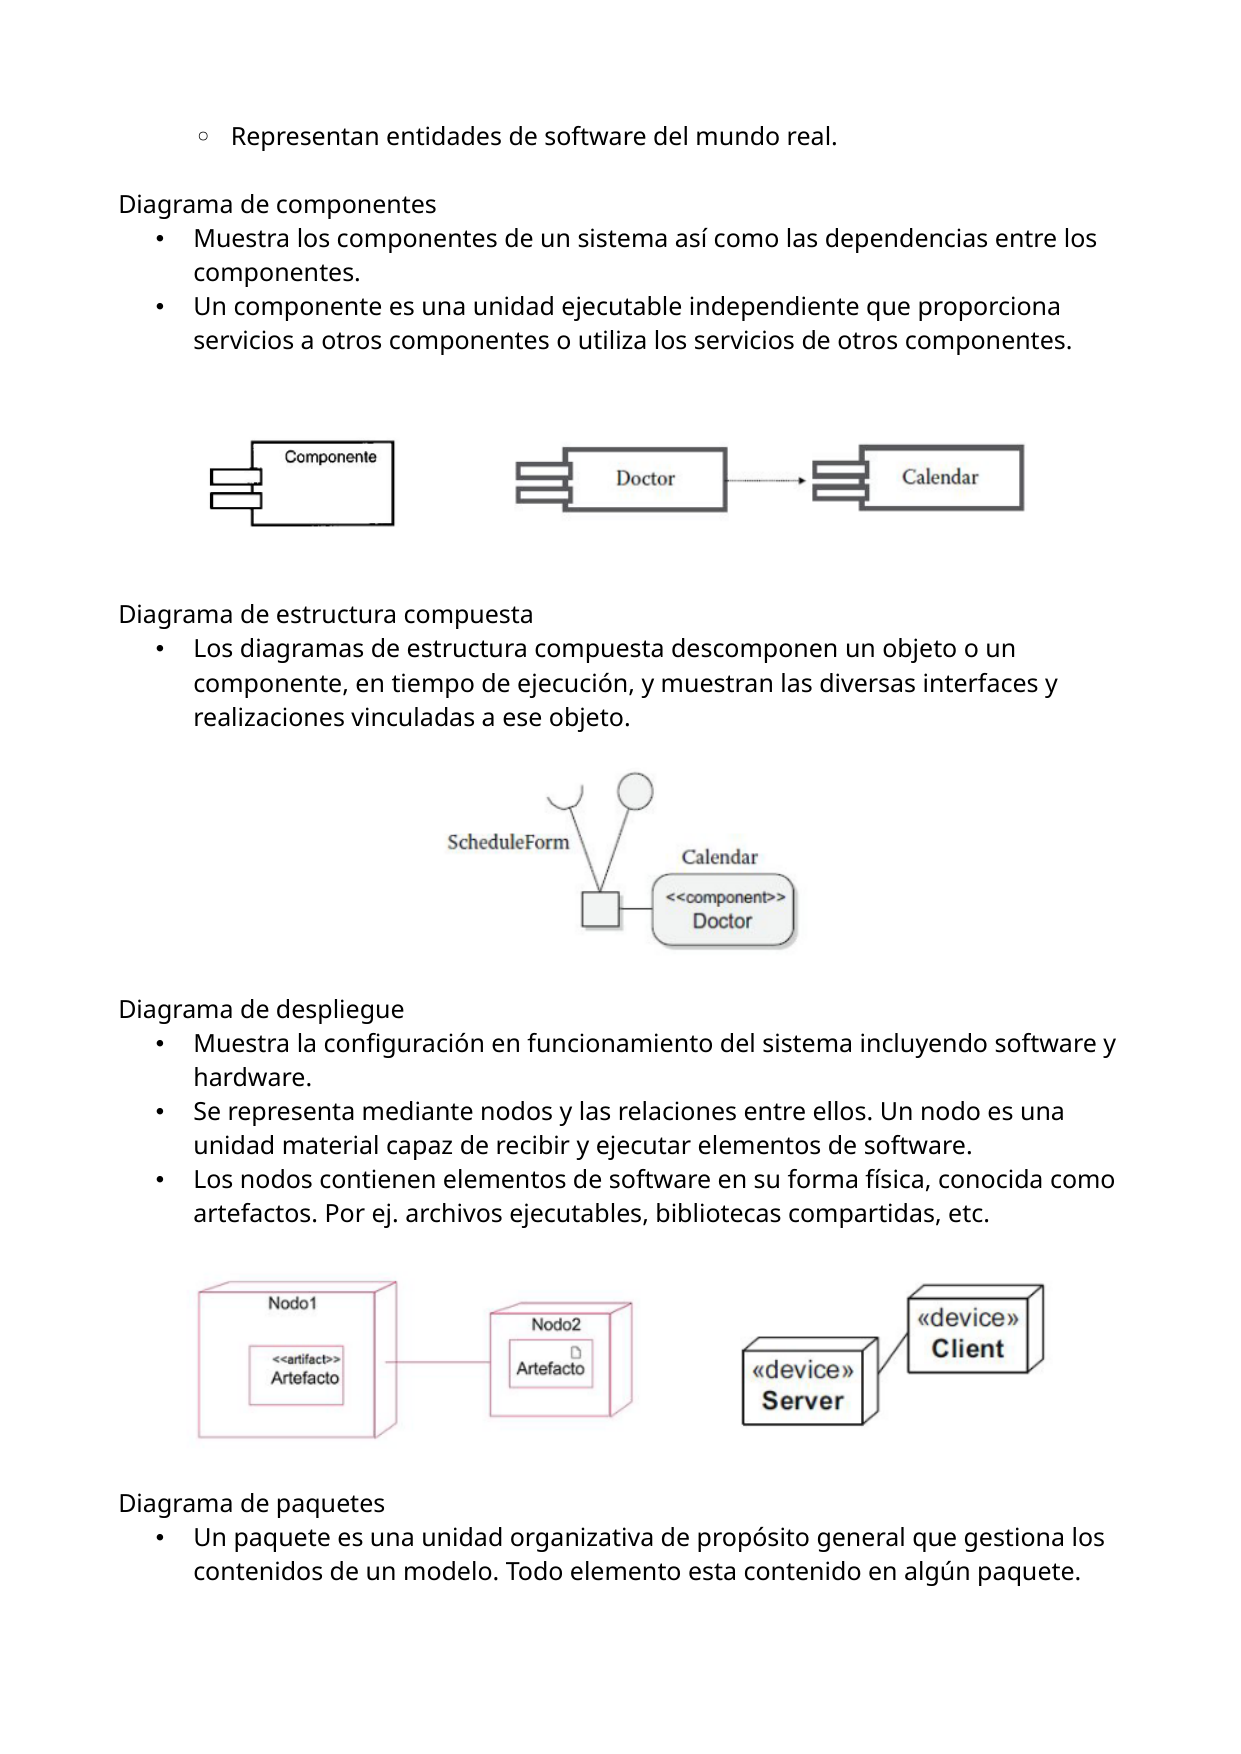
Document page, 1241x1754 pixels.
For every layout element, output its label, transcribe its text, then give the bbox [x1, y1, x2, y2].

picture [183, 1263, 1058, 1452]
list Se representa mediante nodos y las relaciones entre ellos. Un nodo es una unidad material capaz de recibir y ejecutar elementos de software. [156, 1093, 1122, 1162]
list Representan entidades de software del mundo real. [193, 118, 1122, 152]
list Un paquete es una unidad organizativa de propósito general que gestiona los contenidos de un modelo. Todo elemento esta contenido en algún paquete. [156, 1519, 1122, 1587]
picture [426, 767, 814, 958]
picture [195, 390, 1045, 563]
list Muestra la configuración en funcionamiento del sistema incluyendo software y hardware. [156, 1025, 1122, 1093]
list Un componente es una unidad ejecutable independiente que proporciona servicios a otros componentes o utiliza los servicios de otros componentes. [156, 288, 1122, 357]
text Diagrama de componentes [118, 186, 1122, 220]
list Los nodos contienen elementos de software en su forma física, conocida como artefactos. Por ej. archivos ejecutables, bibliotecas compartidas, etc. [156, 1162, 1122, 1230]
list Los diagramas de estructura compuesta descomponen un objeto o un componente, en tiempo de ejecución, y muestran las diversas interfaces y realizaciones vinculadas a ese objeto. [156, 631, 1122, 733]
text Diagrama de estructura compuesta [118, 597, 1122, 631]
text Diagrama de despliegue [118, 991, 1122, 1025]
text Diagrama de paquetes [118, 1485, 1122, 1519]
list Muestra los componentes de un sistema así como las dependencias entre los componentes. [156, 220, 1122, 288]
